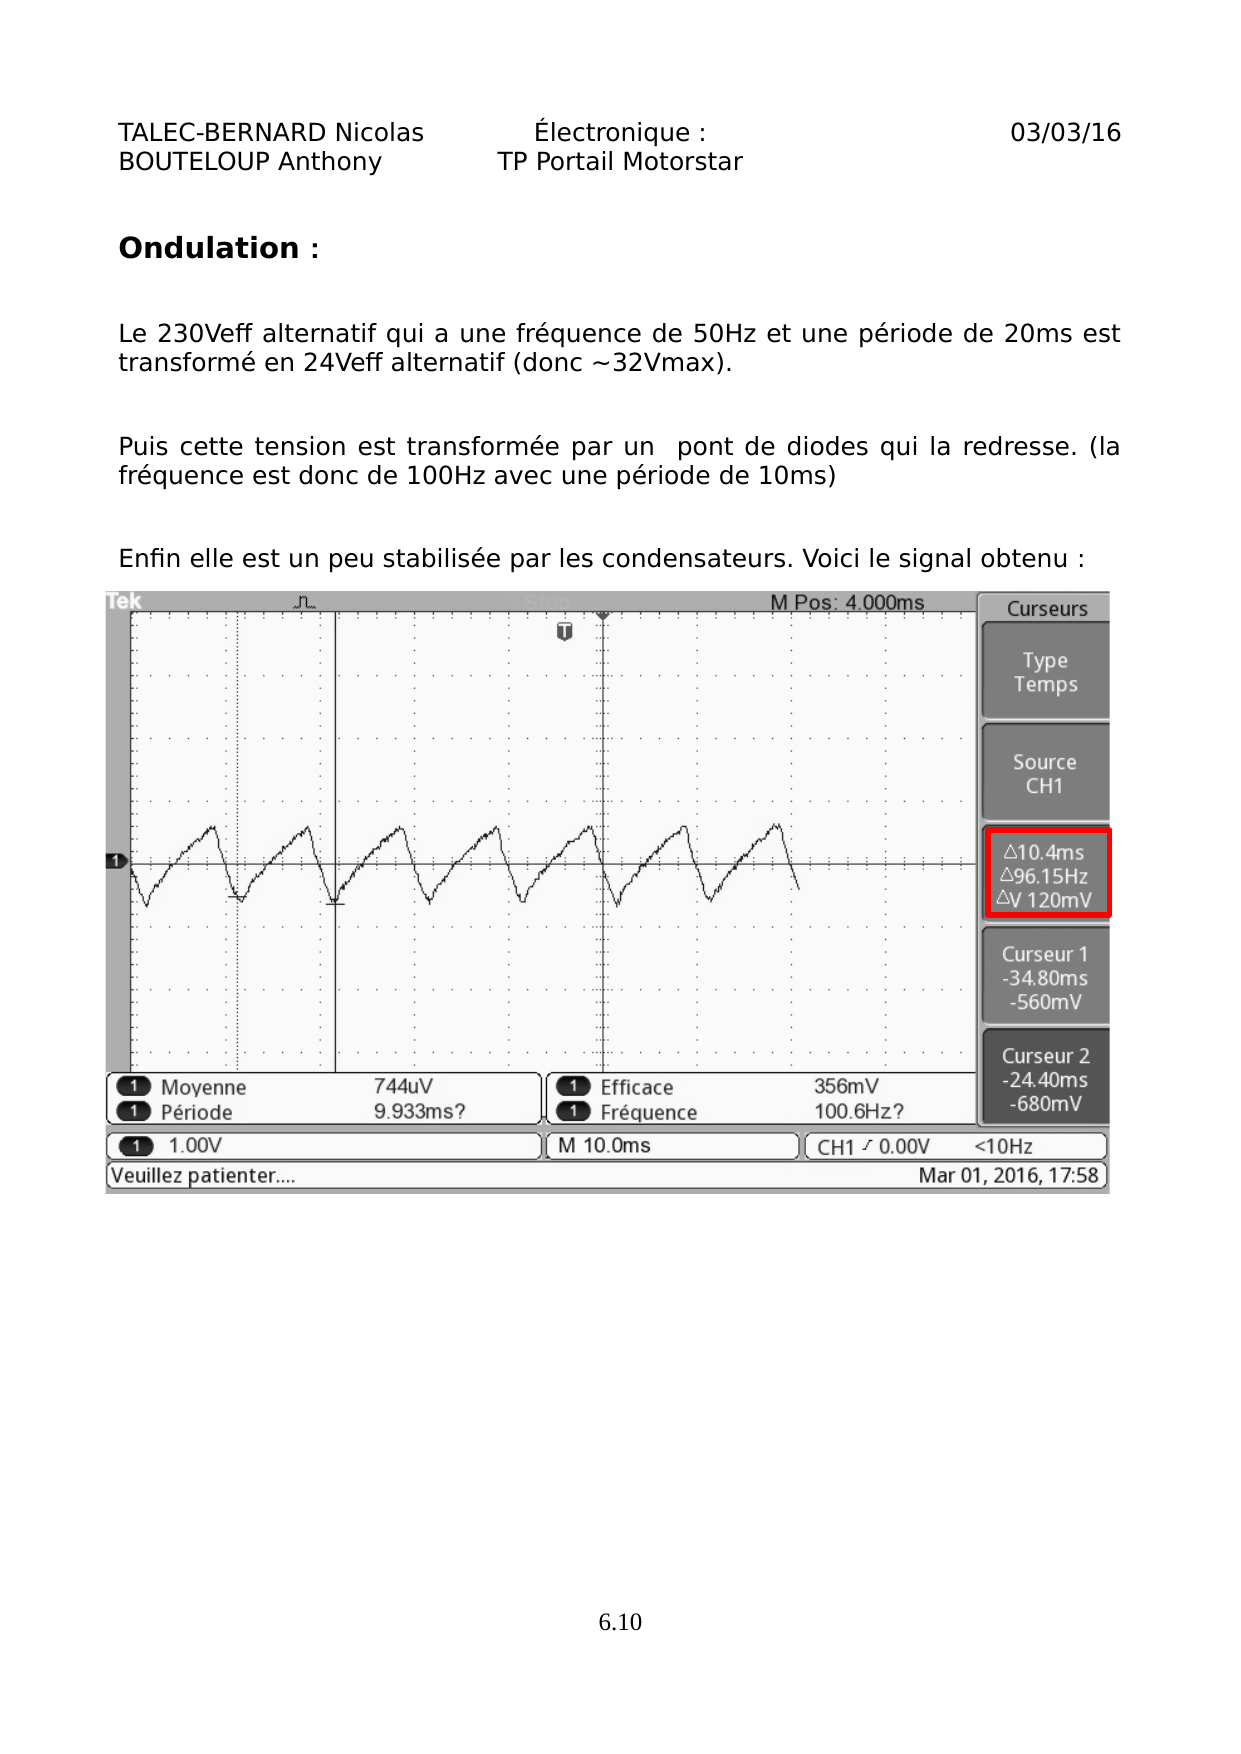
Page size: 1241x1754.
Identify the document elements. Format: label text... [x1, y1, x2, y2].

picture [105, 591, 1110, 1194]
text Le 230Veff alternatif qui a une fréquence de 50Hz et une période de 20ms est transformé en 24Veff alternatif (donc ~32Vmax). [118, 319, 1122, 378]
picture [991, 833, 1107, 912]
text Puis cette tension est transformée par un pont de diodes qui la redresse. (la fréquence est donc de 100Hz avec une période de 10ms) [118, 432, 1122, 490]
subtitle Ondulation : [118, 231, 1122, 265]
text Enfin elle est un peu stabilisée par les condensateurs. Voici le signal obtenu : [118, 544, 1122, 573]
